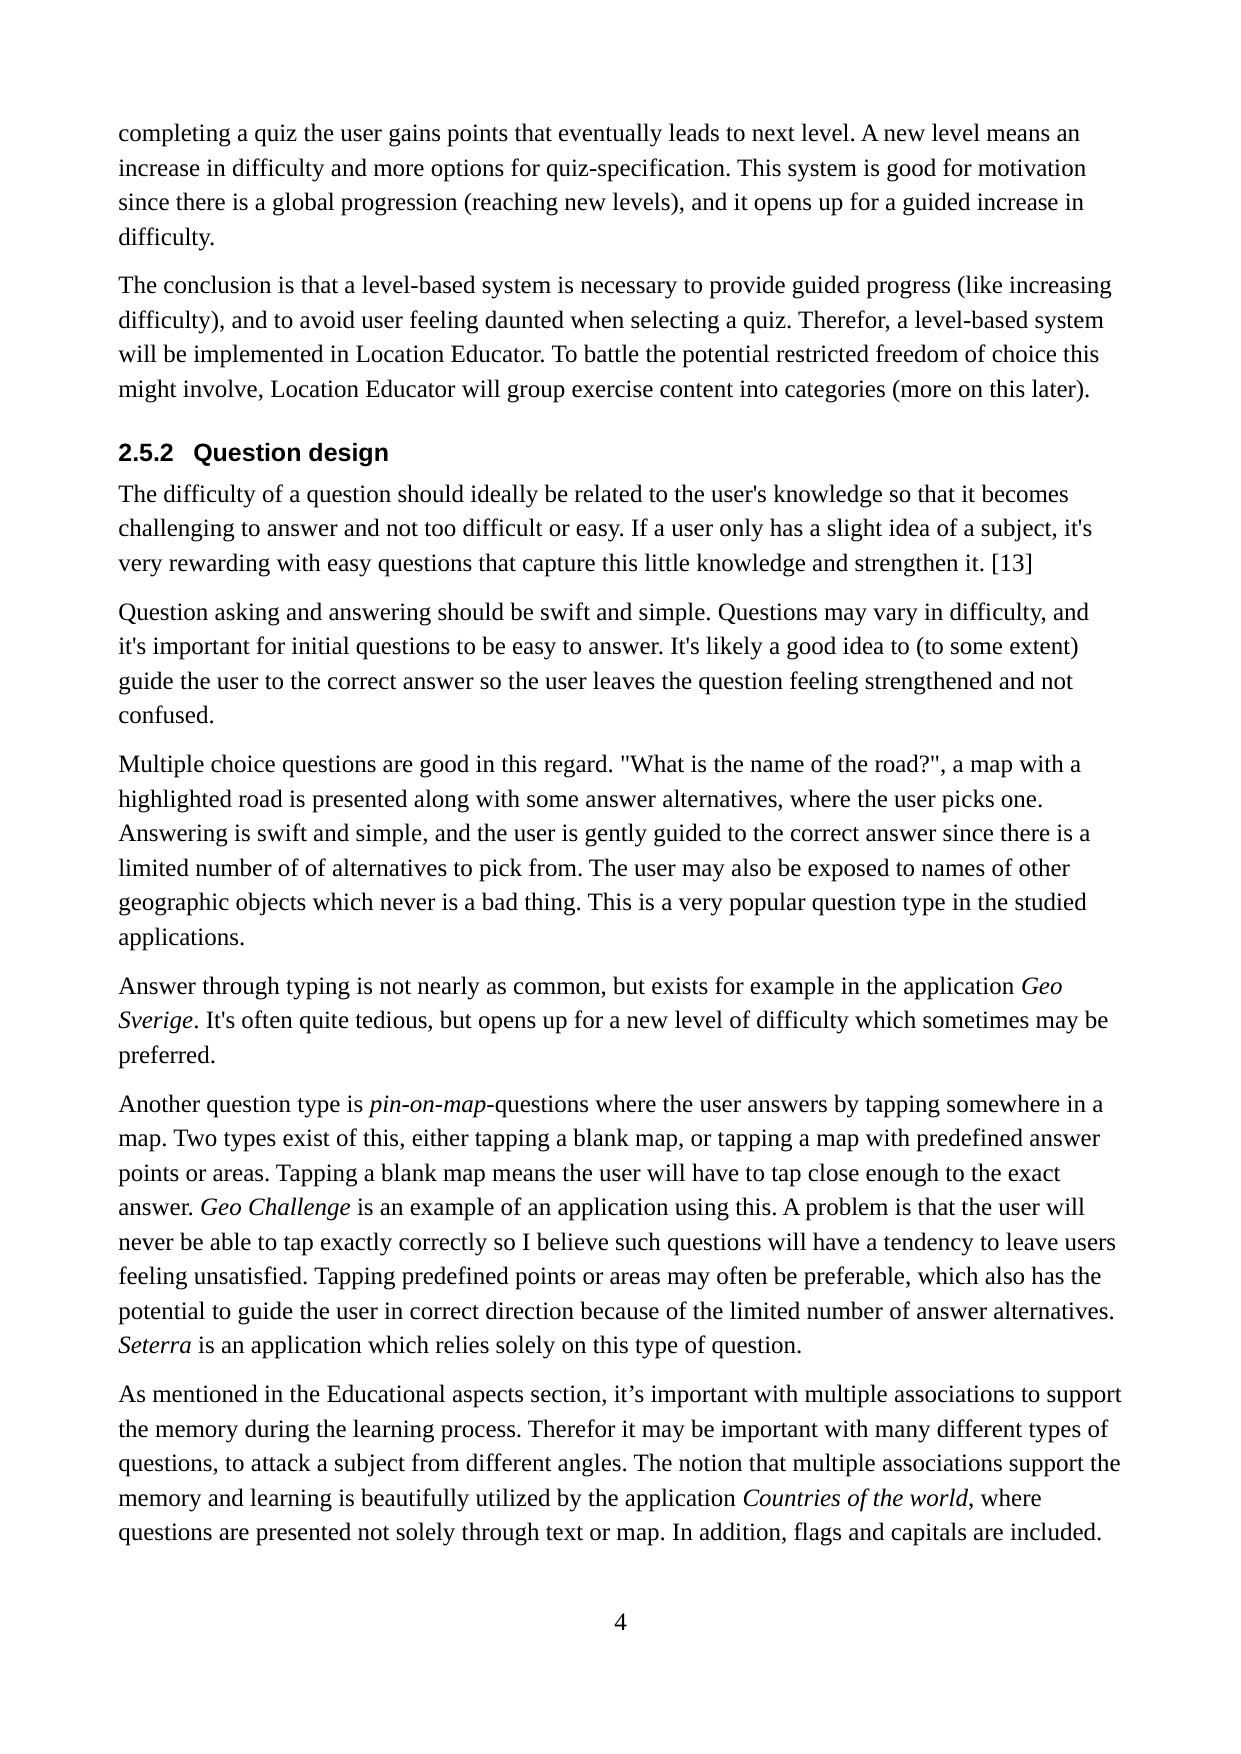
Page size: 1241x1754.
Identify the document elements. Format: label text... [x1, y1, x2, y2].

text Another question type is pin-on-map-questions where the user answers by tapping somewhere in a map. Two types exist of this, either tapping a blank map, or tapping a map with predefined answer points or areas. Tapping a blank map means the user will have to tap close enough to the exact answer. Geo Challenge is an example of an application using this. A problem is that the user will never be able to tap exactly correctly so I believe such questions will have a tendency to leave users feeling unsatisfied. Tapping predefined points or areas may often be preferable, which also has the potential to guide the user in correct direction because of the limited number of answer alternatives. Seterra is an application which relies solely on this type of question. [118, 1089, 1122, 1359]
text As mentioned in the Educational aspects section, it’s important with multiple associations to support the memory during the learning process. Therefor it may be important with many different types of questions, to attack a subject from different angles. The notion that multiple associations support the memory and learning is beautifully utilized by the application Countries of the world, where questions are presented not solely through text or map. In addition, flags and capitals are included. [118, 1379, 1122, 1546]
text Answer through typing is not nearly as common, but exists for example in the application Geo Sverige. It's often quite tedious, but opens up for a new level of difficulty which sometimes may be preferred. [118, 971, 1122, 1069]
text The conclusion is that a level-based system is necessary to provide guided progress (like increasing difficulty), and to avoid user feeling daunted when selecting a quiz. Therefor, a level-based system will be implemented in Location Educator. To battle the potential restricted freedom of choice this might involve, Location Educator will group exercise content into categories (more on this later). [118, 271, 1122, 403]
subtitle Question design [118, 438, 1122, 466]
text Multiple choice questions are good in this regard. "What is the name of the road?", a map with a highlighted road is presented along with some answer alternatives, where the user picks one. Answering is swift and simple, and the user is gently guided to the correct answer since there is a limited number of of alternatives to pick from. The user may also be exposed to names of other geographic objects which never is a bad thing. This is a very popular question type in the studied applications. [118, 749, 1122, 951]
text Question asking and answering should be swift and simple. Questions may vary in difficulty, and it's important for initial questions to be easy to answer. It's likely a good idea to (to some extent) guide the user to the correct answer so the user leaves the question feeling strengthened and not confused. [118, 597, 1122, 729]
text The difficulty of a question should ideally be related to the user's knowledge so that it becomes challenging to answer and not too difficult or easy. If a user only has a slight idea of a subject, it's very rewarding with easy questions that capture this little knowledge and strengthen it. [13] [118, 479, 1122, 577]
text completing a quiz the user gains points that eventually leads to next level. A new level means an increase in difficulty and more options for quiz-specification. This system is good for motivation since there is a global progression (reaching new levels), and it opens up for a guided increase in difficulty. [118, 118, 1122, 250]
